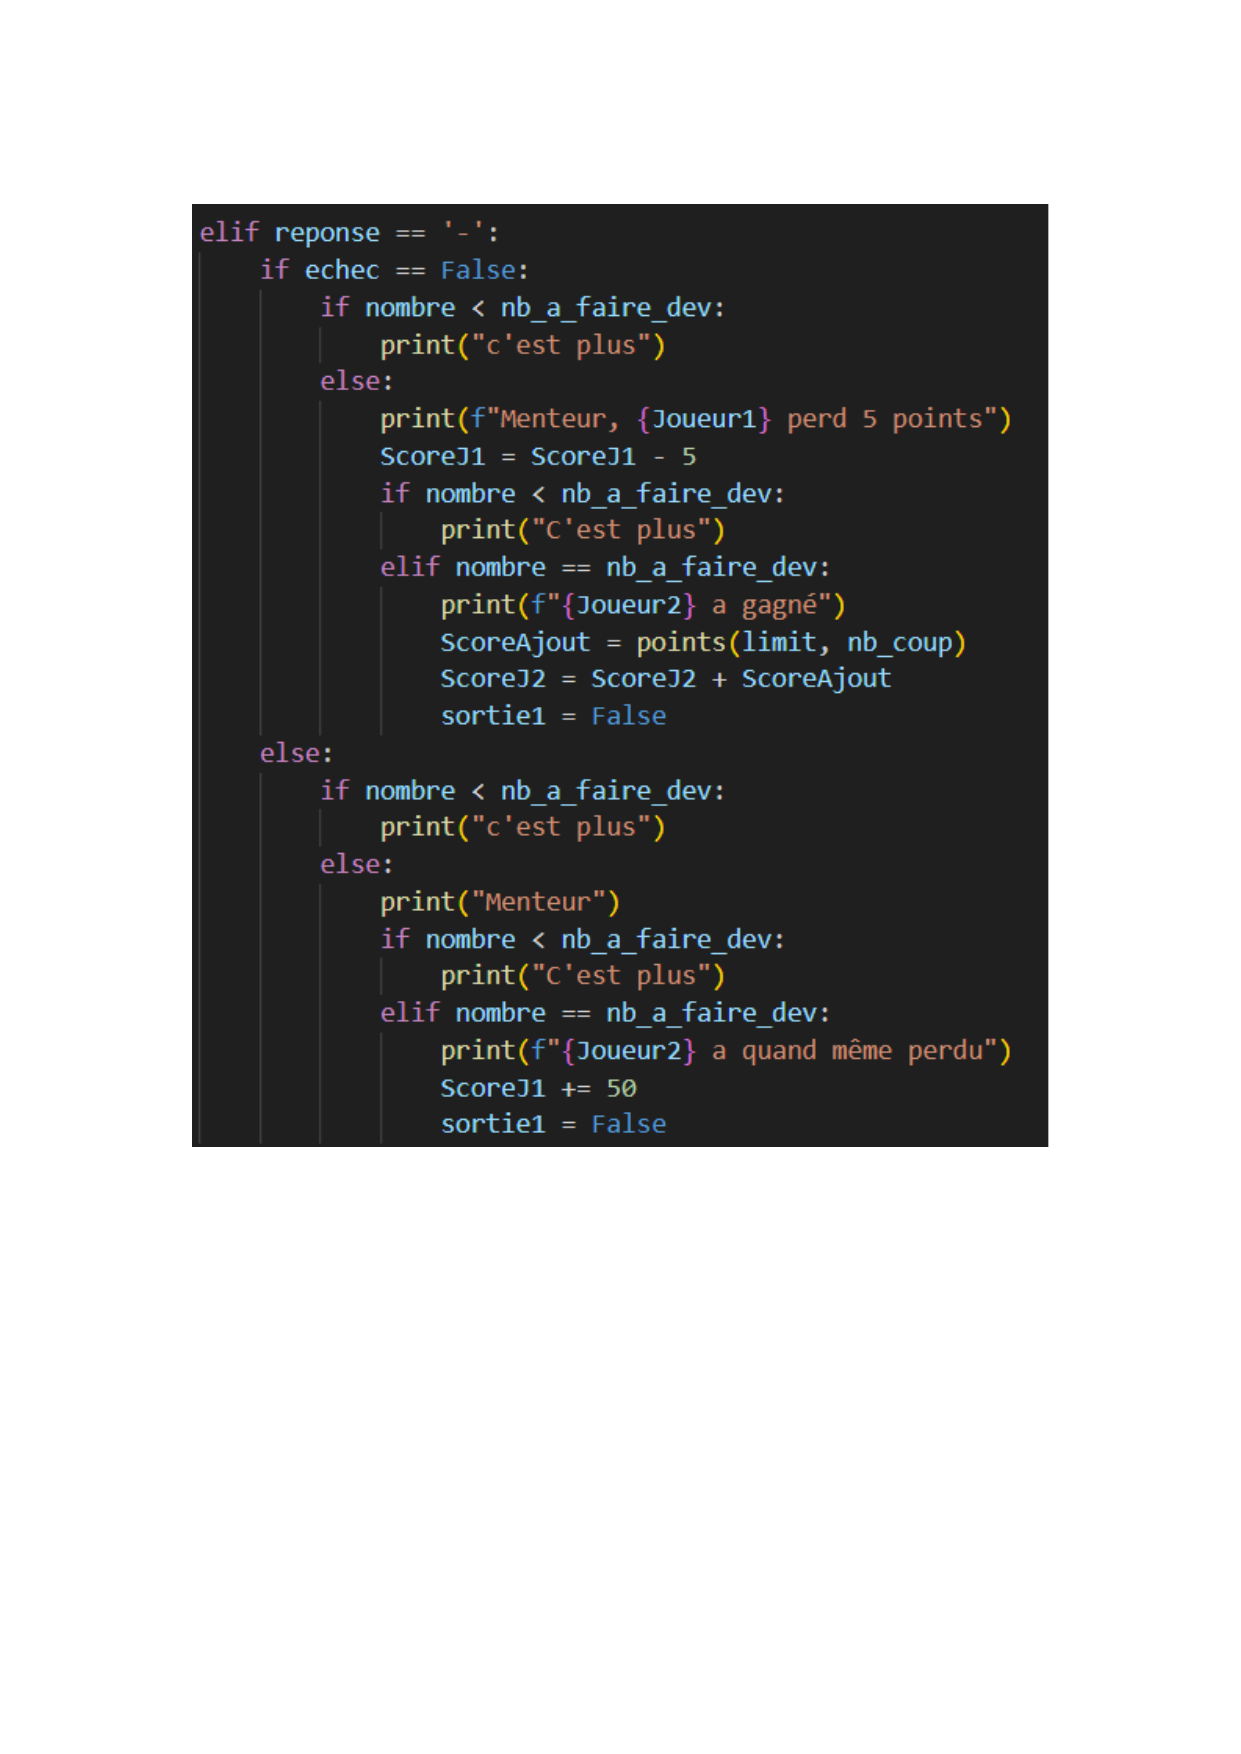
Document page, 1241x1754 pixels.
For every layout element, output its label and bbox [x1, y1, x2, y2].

picture [192, 204, 1049, 1147]
